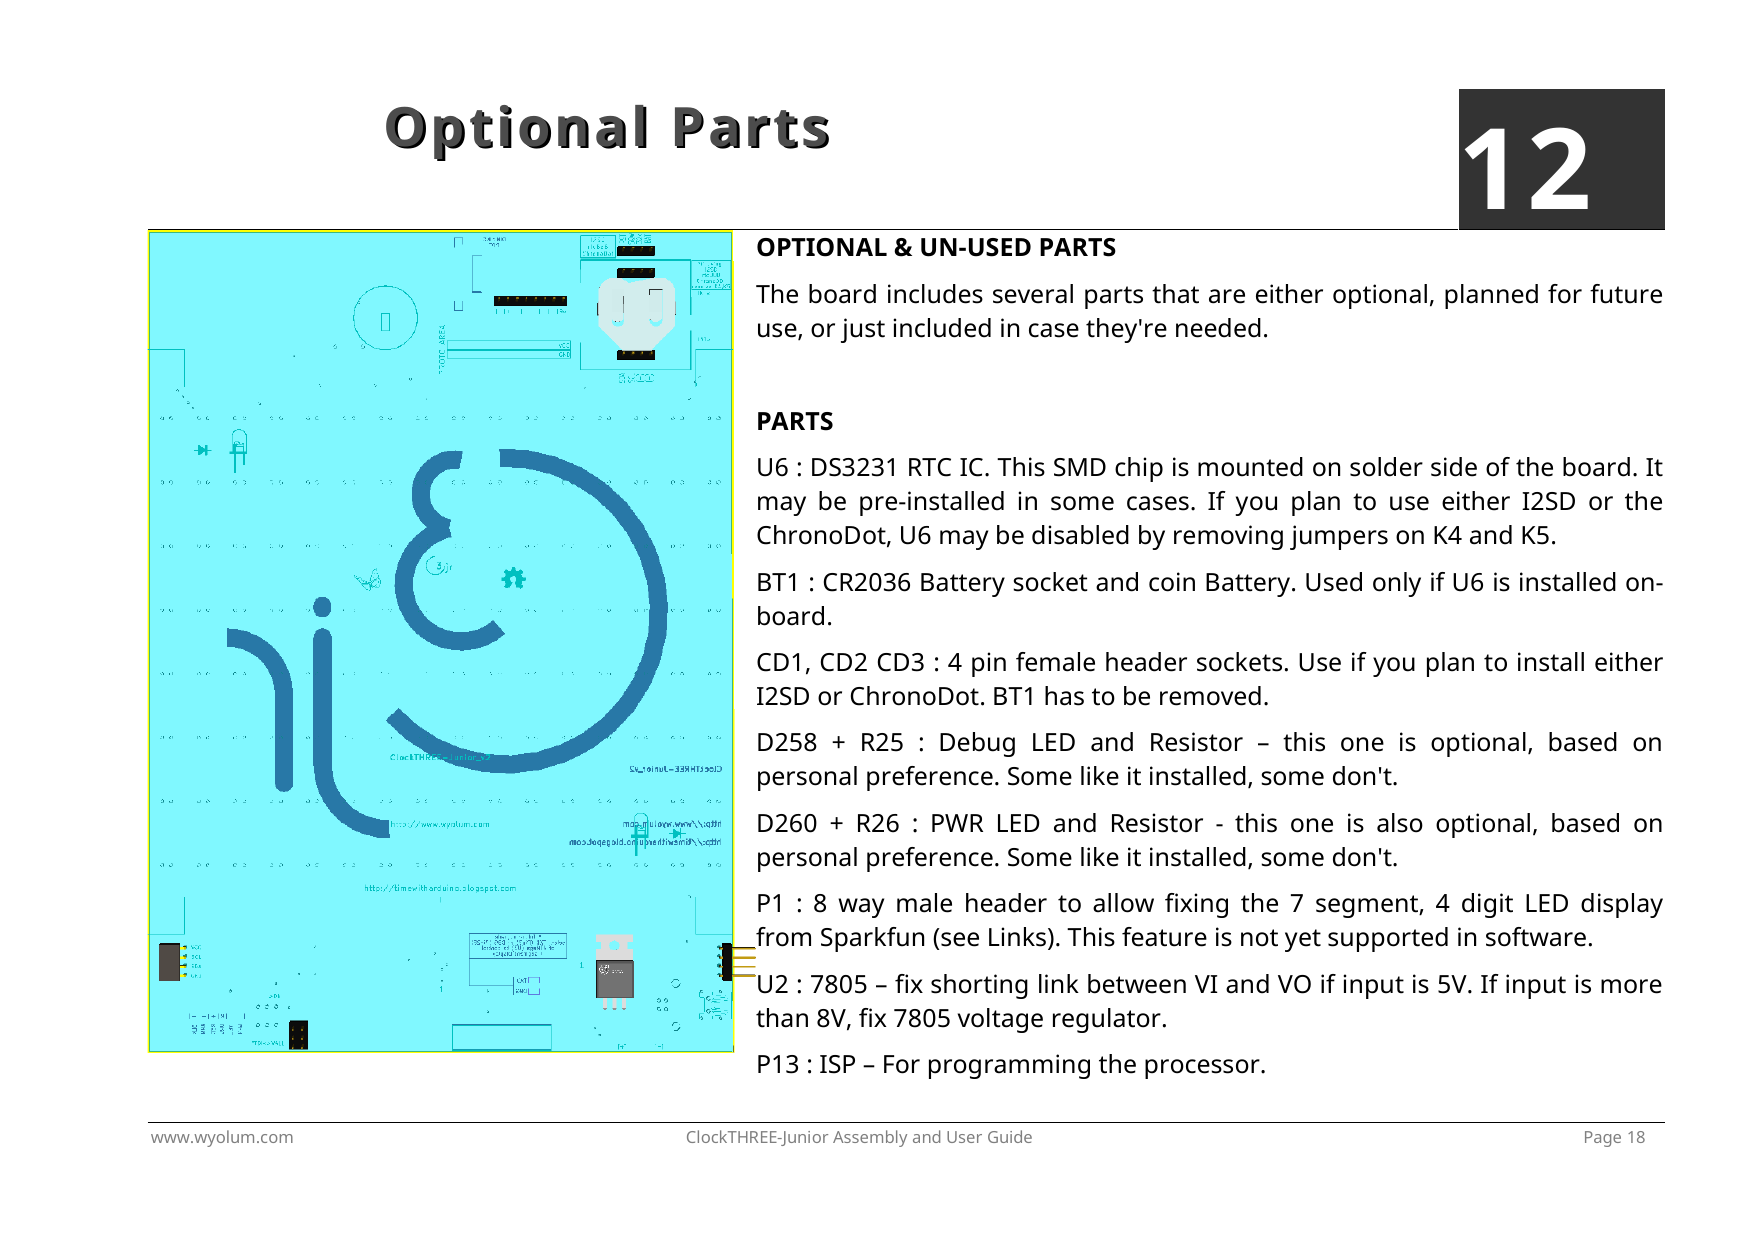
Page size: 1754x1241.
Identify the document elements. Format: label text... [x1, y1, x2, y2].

picture [147, 230, 756, 1053]
table_cell [354, 183, 1458, 229]
table_header Optional Parts [354, 89, 1458, 183]
table_cell [148, 183, 354, 229]
table_header 12 [1459, 89, 1665, 229]
table_header OPTIONAL & UN-USED PARTS The board includes several parts that are either optional, planned for future use, or just included in case they're needed. PARTS U6 : DS3231 RTC IC. This SMD chip is mounted on solder side of the board. It may be pre-installed in some cases. If you plan to use either I2SD or the ChronoDot, U6 may be disabled by removing jumpers on K4 and K5. BT1 : CR2036 Battery socket and coin Battery. Used only if U6 is installed on-board. CD1, CD2 CD3 : 4 pin female header sockets. Use if you plan to install either I2SD or ChronoDot. BT1 has to be removed. D258 + R25 : Debug LED and Resistor – this one is optional, based on personal preference. Some like it installed, some don't. D260 + R26 : PWR LED and Resistor - this one is also optional, based on personal preference. Some like it installed, some don't. P1 : 8 way male header to allow fixing the 7 segment, 4 digit LED display from Sparkfun (see Links). This feature is not yet supported in software. U2 : 7805 – fix shorting link between VI and VO if input is 5V. If input is more than 8V, fix 7805 voltage regulator. P13 : ISP – For programming the processor. [756, 230, 1665, 1081]
table_header [148, 1053, 756, 1081]
table_header [148, 89, 354, 183]
